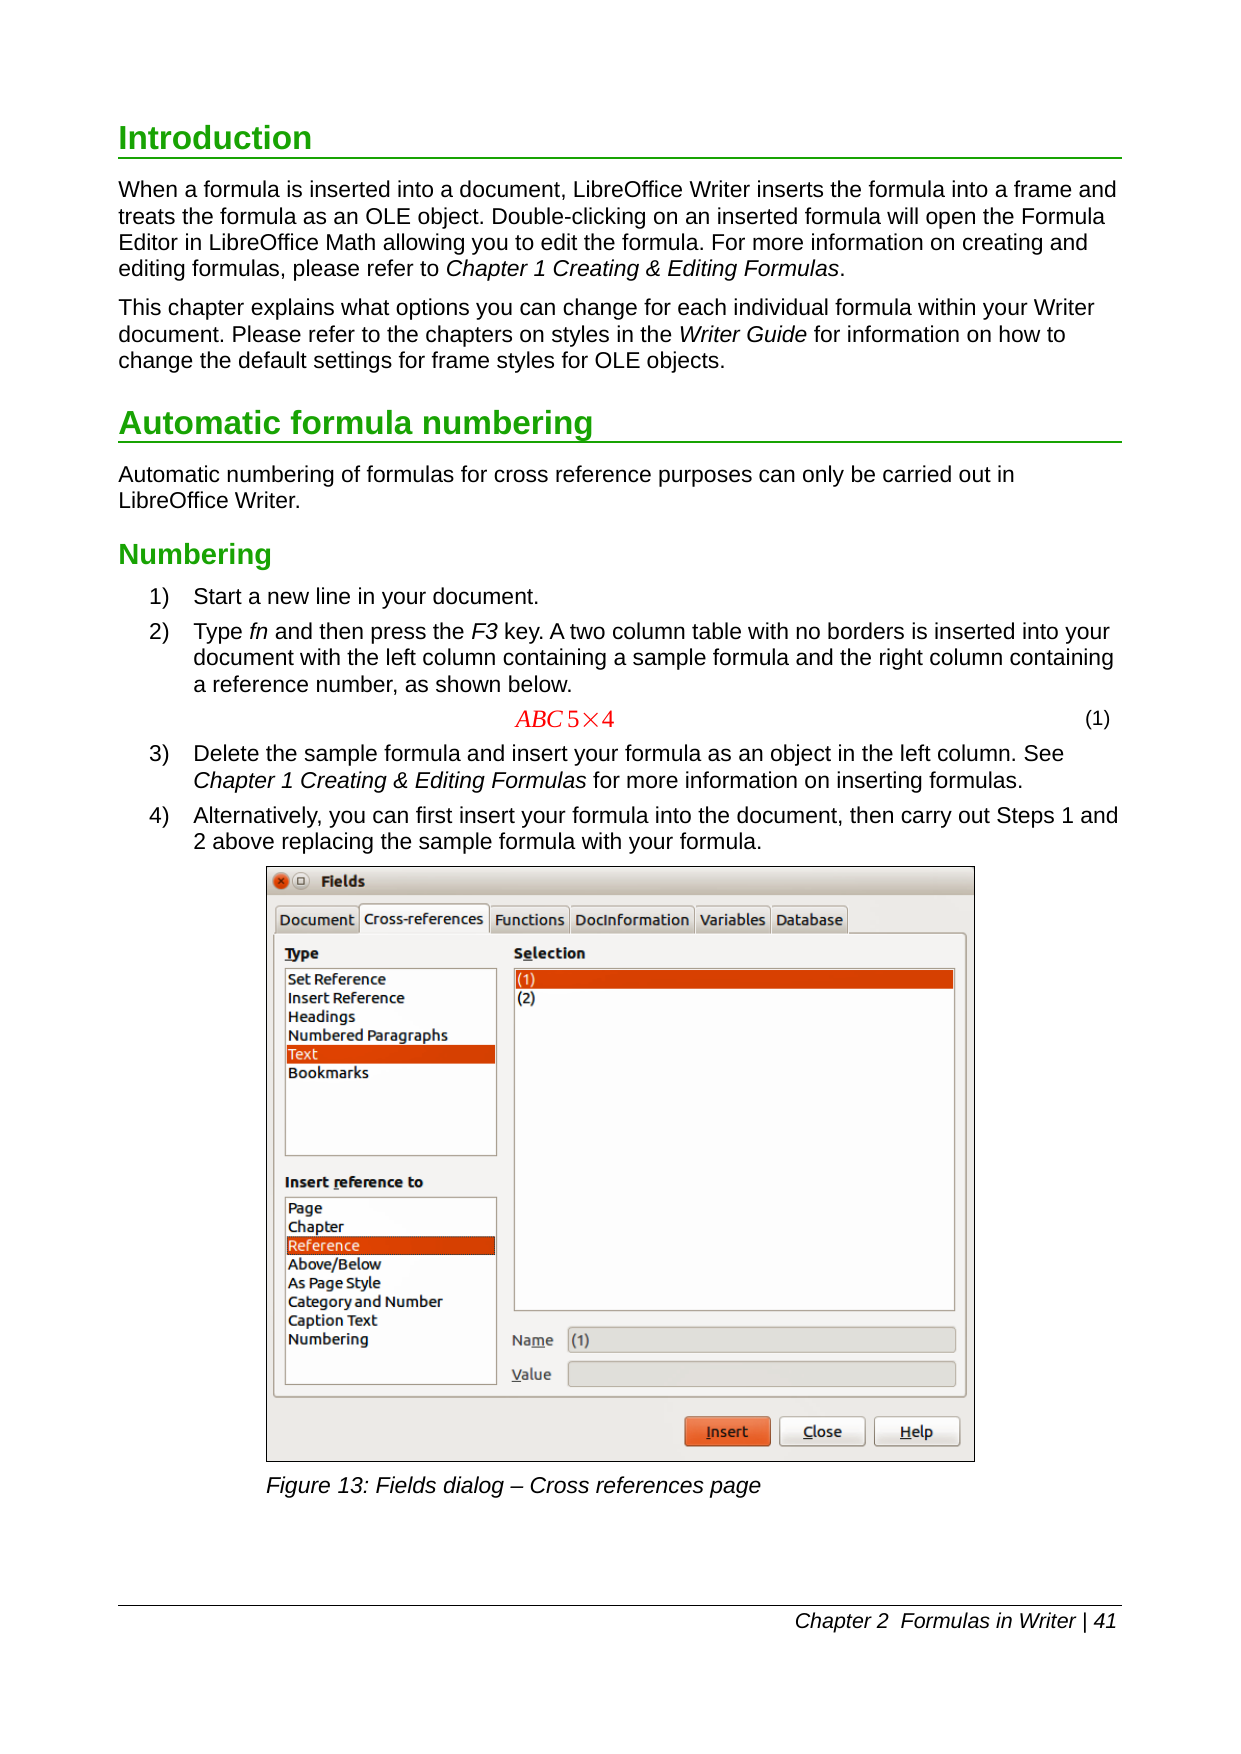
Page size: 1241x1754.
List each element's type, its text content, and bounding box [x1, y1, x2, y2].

picture [267, 867, 974, 1461]
subtitle Automatic formula numbering [118, 403, 1122, 441]
list Delete the sample formula and insert your formula as an object in the left column. See Chapter 1 Creating & Editing Formulas for more information on inserting formulas. [169, 740, 1122, 793]
list Alternatively, you can first insert your formula into the document, then carry out Steps 1 and 2 above replacing the sample formula with your formula. [169, 802, 1122, 854]
table_header [118, 706, 1010, 734]
subtitle Introduction [118, 118, 1122, 157]
text Automatic numbering of formulas for cross reference purposes can only be carried out in LibreOffice Writer. [118, 461, 1122, 514]
text When a formula is inserted into a document, LibreOffice Writer inserts the formula into a frame and treats the formula as an OLE object. Double-clicking on an inserted formula will open the Formula Editor in LibreOffice Math allowing you to edit the formula. For more information on creating and editing formulas, please refer to Chapter 1 Creating & Editing Formulas. [118, 176, 1122, 282]
text Figure 13: Fields dialog – Cross references page [266, 1472, 974, 1499]
list Type fn and then press the F3 key. A two column table with no borders is inserted into your document with the left column containing a sample formula and the right column containing a reference number, as shown below. [169, 618, 1122, 697]
text This chapter explains what options you can change for each individual formula within your Writer document. Please refer to the chapters on styles in the Writer Guide for information on how to change the default settings for frame styles for OLE objects. [118, 294, 1122, 373]
subtitle Numbering [118, 537, 1122, 571]
table_header (1) [1010, 706, 1122, 734]
list Start a new line in your document. [169, 583, 1122, 609]
